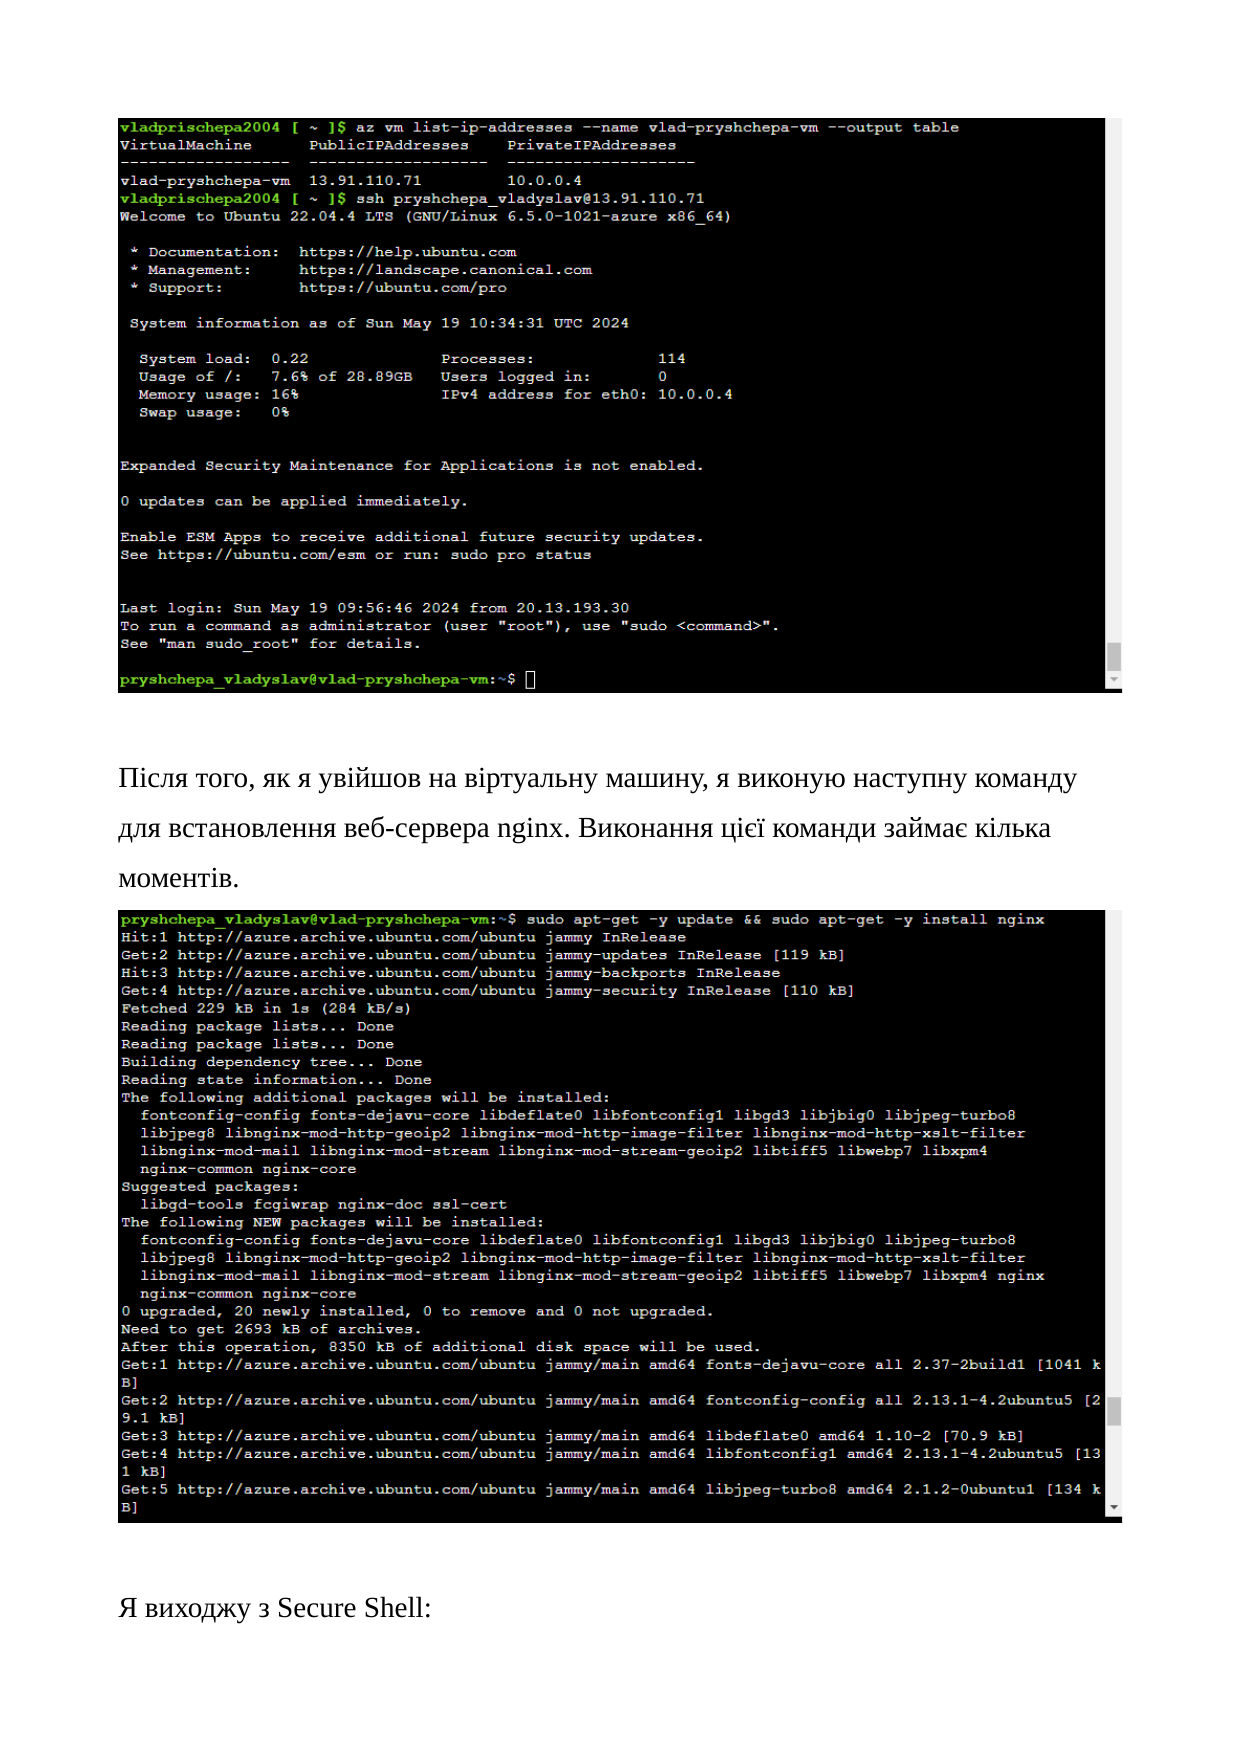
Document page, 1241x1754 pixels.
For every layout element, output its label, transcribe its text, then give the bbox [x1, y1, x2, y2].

text Я виходжу з Secure Shell: [118, 1590, 1122, 1623]
text Після того, як я увійшов на віртуальну машину, я виконую наступну команду для встановлення веб-сервера nginx. Виконання цієї команди займає кілька моментів. [118, 760, 1122, 894]
picture [118, 910, 1123, 1523]
picture [118, 118, 1123, 693]
